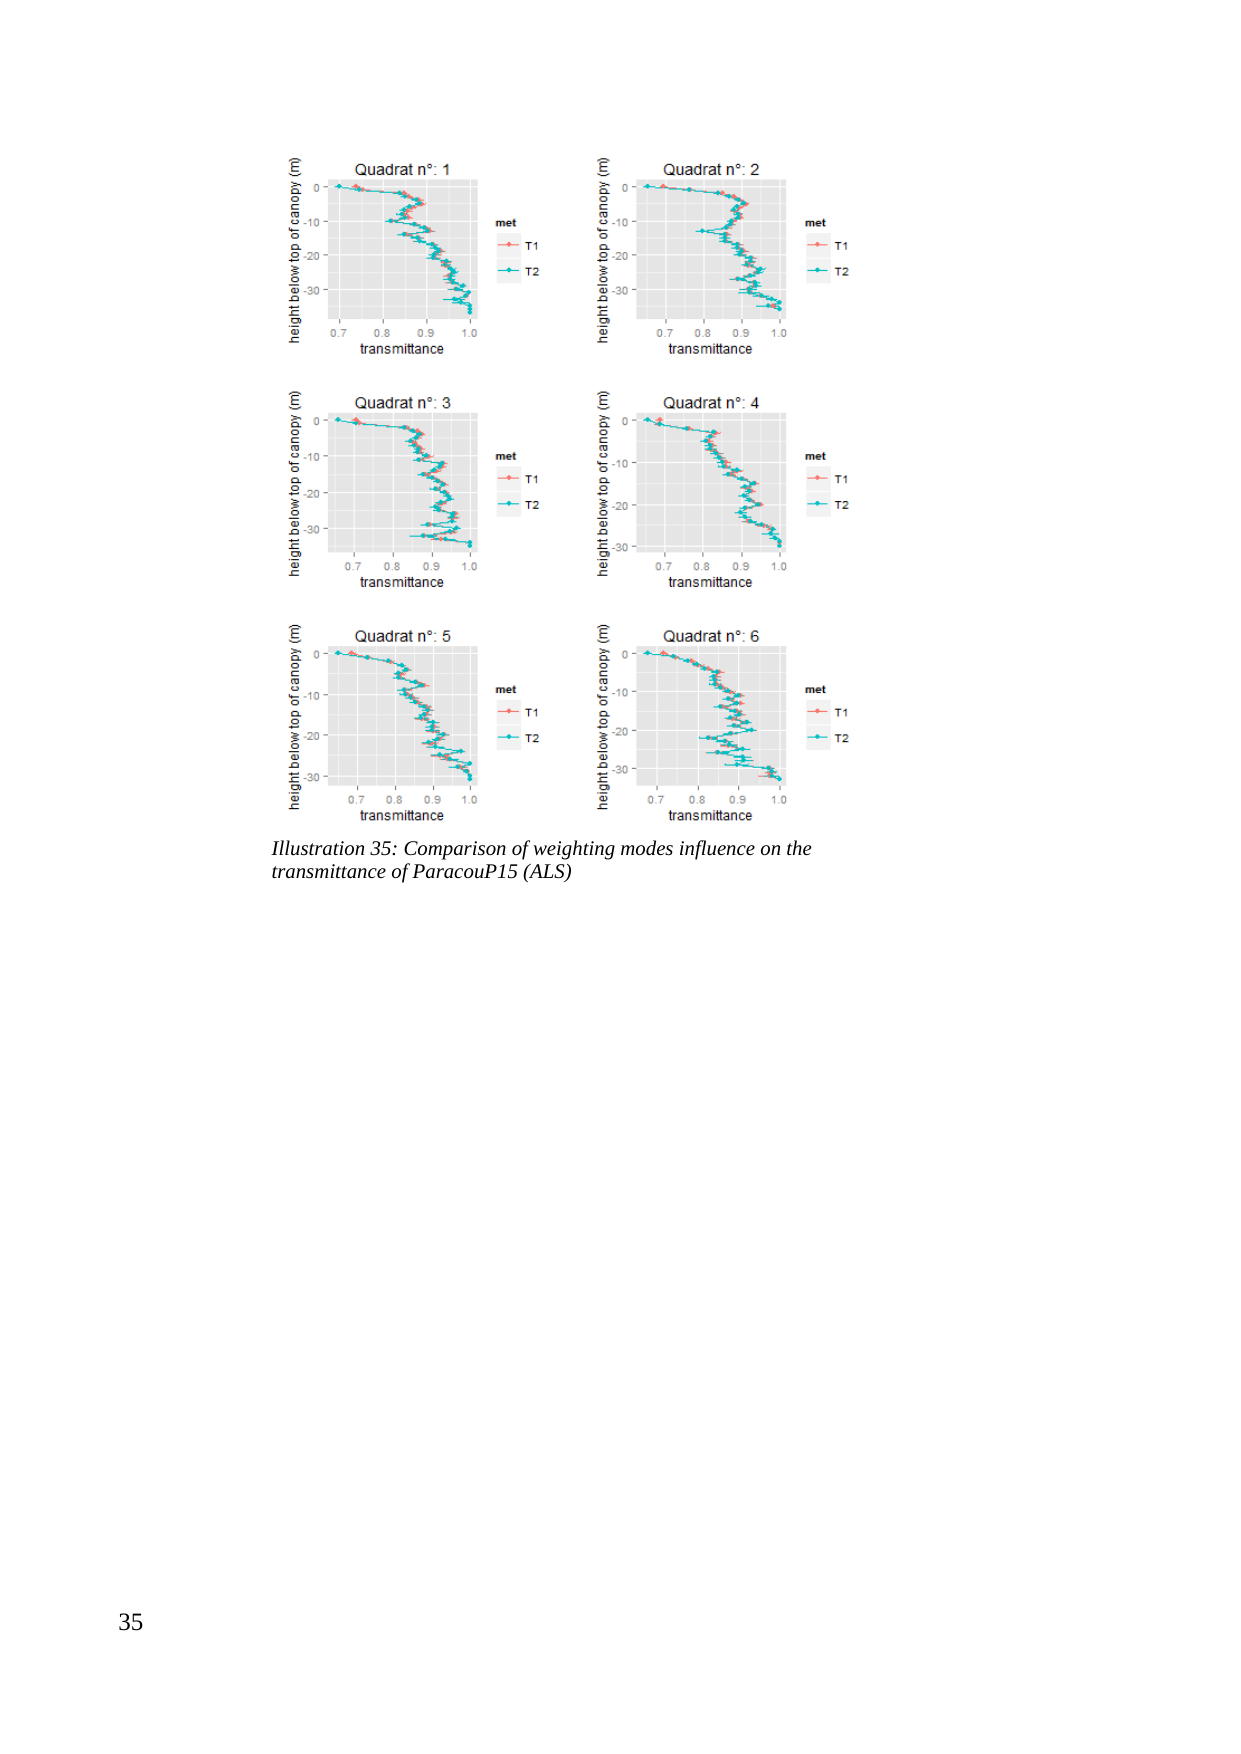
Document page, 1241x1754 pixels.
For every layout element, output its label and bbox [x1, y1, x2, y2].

table_header [118, 118, 1122, 889]
picture [271, 136, 888, 836]
